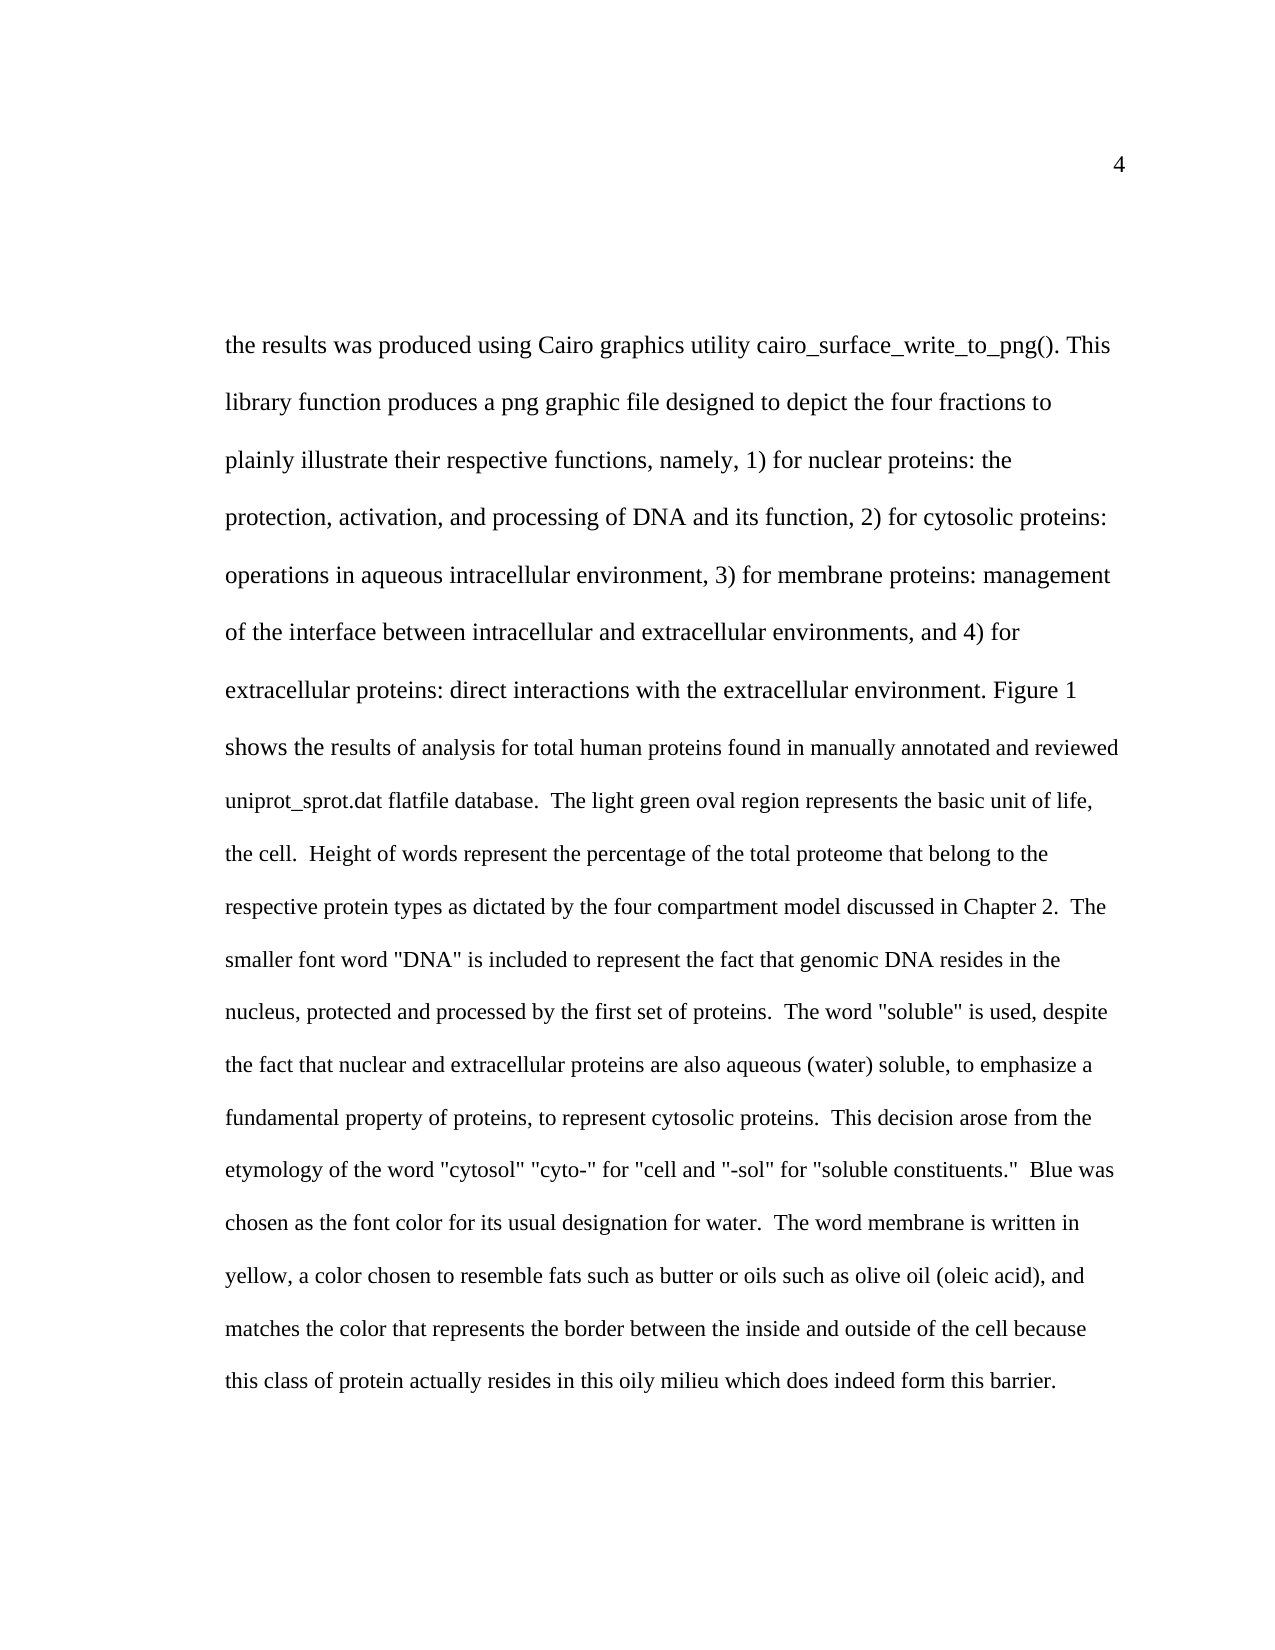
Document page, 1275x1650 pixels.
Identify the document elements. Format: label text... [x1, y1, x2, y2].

text the results was produced using Cairo graphics utility cairo_surface_write_to_png(). This library function produces a png graphic file designed to depict the four fractions to plainly illustrate their respective functions, namely, 1) for nuclear proteins: the protection, activation, and processing of DNA and its function, 2) for cytosolic proteins: operations in aqueous intracellular environment, 3) for membrane proteins: management of the interface between intracellular and extracellular environments, and 4) for extracellular proteins: direct interactions with the extracellular environment. Figure 1 shows the results of analysis for total human proteins found in manually annotated and reviewed uniprot_sprot.dat flatfile database. The light green oval region represents the basic unit of life, the cell. Height of words represent the percentage of the total proteome that belong to the respective protein types as dictated by the four compartment model discussed in Chapter 2. The smaller font word "DNA" is included to represent the fact that genomic DNA resides in the nucleus, protected and processed by the first set of proteins. The word "soluble" is used, despite the fact that nuclear and extracellular proteins are also aqueous (water) soluble, to emphasize a fundamental property of proteins, to represent cytosolic proteins. This decision arose from the etymology of the word "cytosol" "cyto-" for "cell and "-sol" for "soluble constituents." Blue was chosen as the font color for its usual designation for water. The word membrane is written in yellow, a color chosen to resemble fats such as butter or oils such as olive oil (oleic acid), and matches the color that represents the border between the inside and outside of the cell because this class of protein actually resides in this oily milieu which does indeed form this barrier. [225, 330, 1125, 1394]
